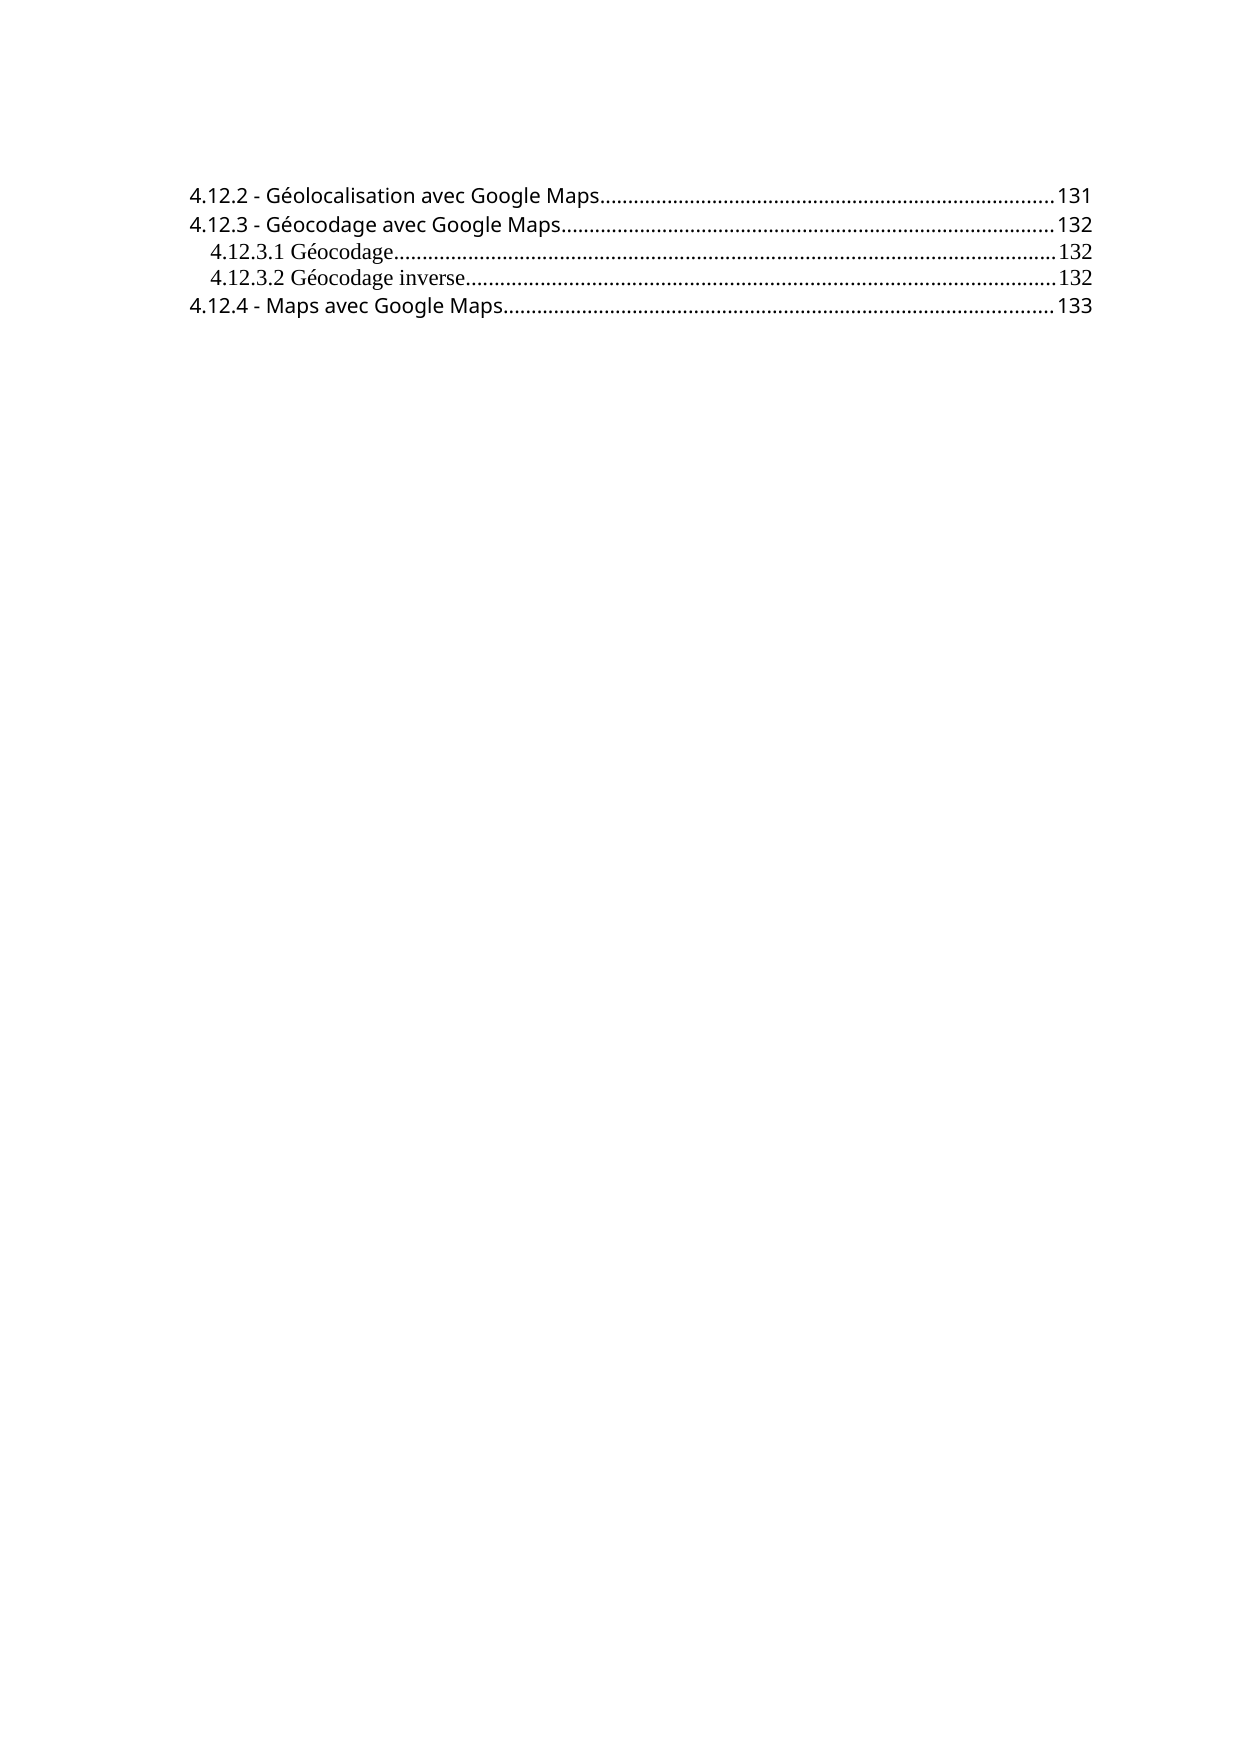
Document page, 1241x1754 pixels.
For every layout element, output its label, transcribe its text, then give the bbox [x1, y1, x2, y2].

text 4.12.3.2 Géocodage inverse 132 [210, 264, 1092, 291]
text 4.12.4 - Maps avec Google Maps 133 [189, 291, 1092, 319]
text 4.12.2 - Géolocalisation avec Google Maps 131 [189, 181, 1092, 210]
text 4.12.3 - Géocodage avec Google Maps 132 [189, 210, 1092, 238]
text 4.12.3.1 Géocodage 132 [210, 238, 1092, 264]
